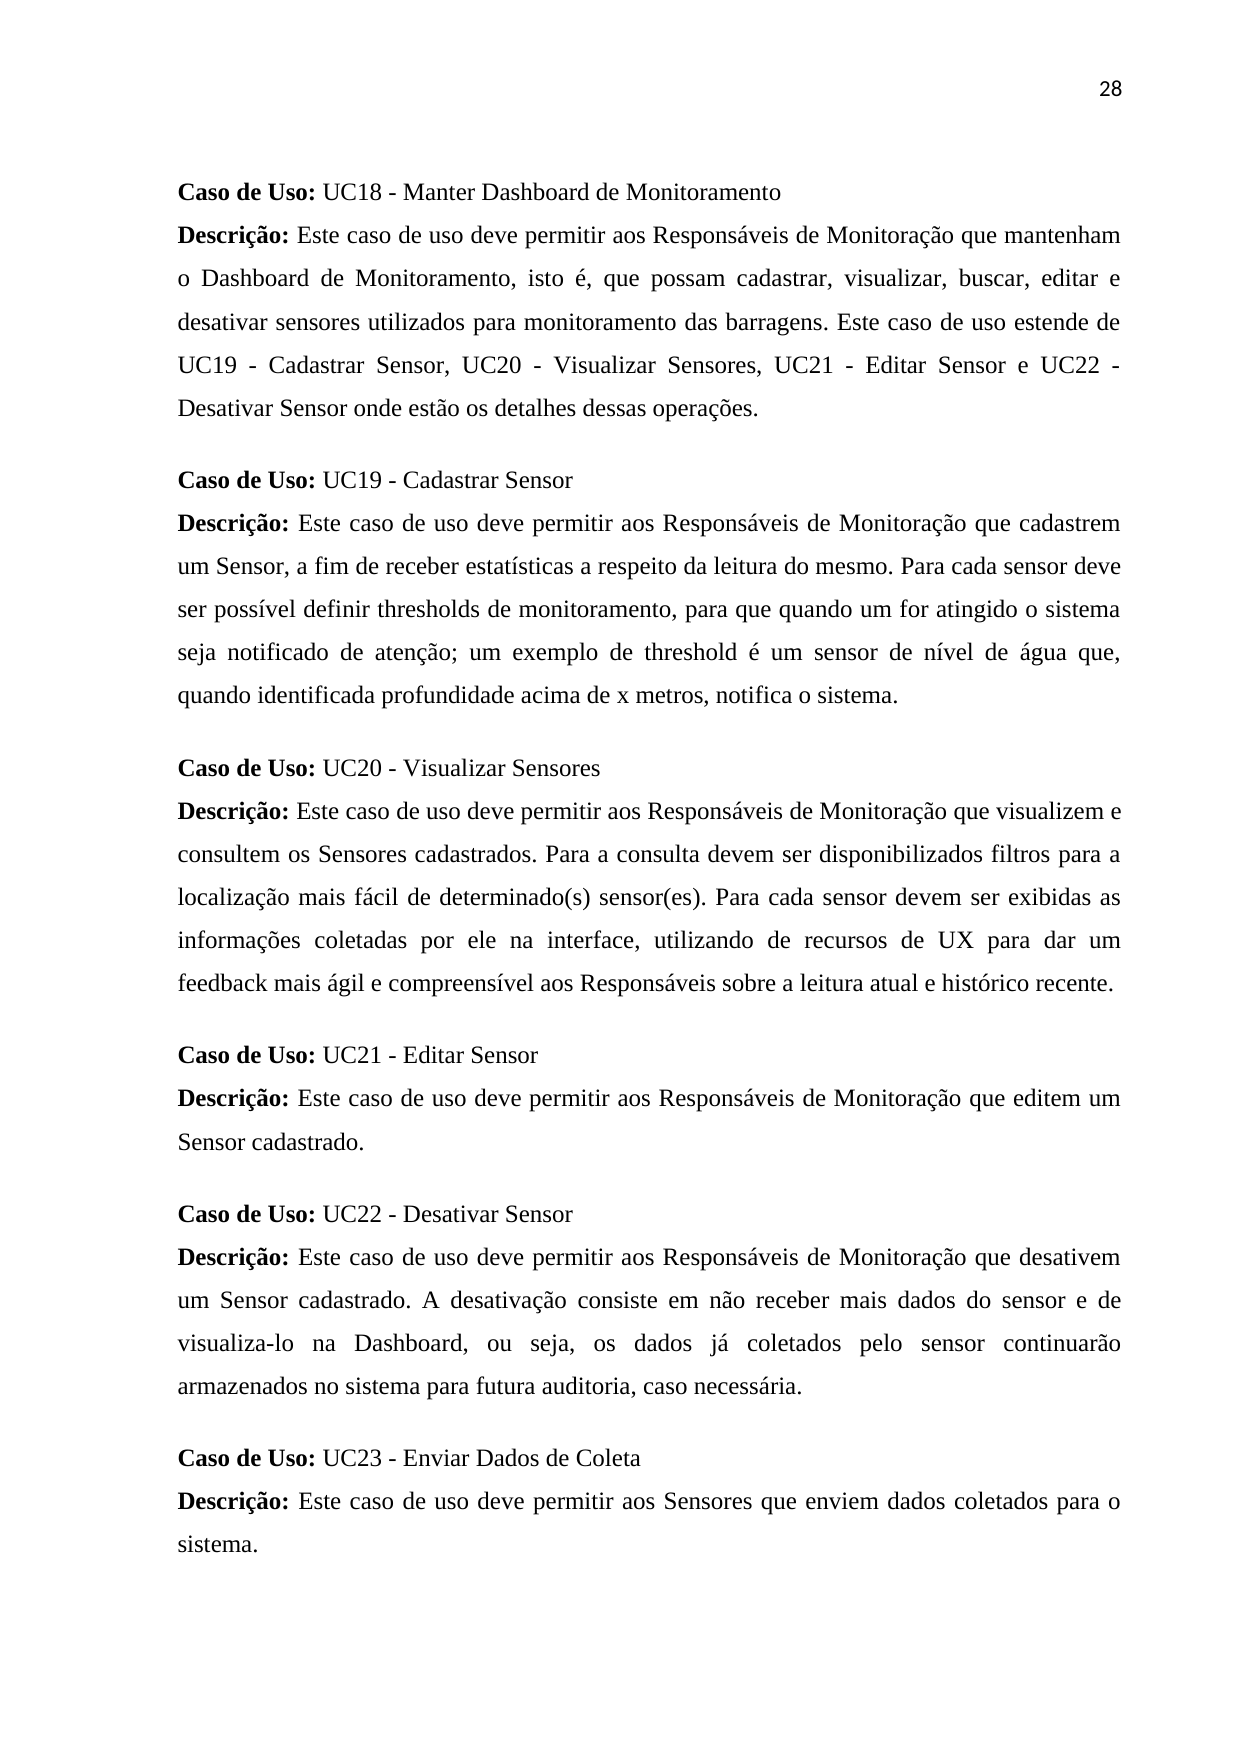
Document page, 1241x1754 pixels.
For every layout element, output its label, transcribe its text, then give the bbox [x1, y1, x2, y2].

text Descrição: Este caso de uso deve permitir aos Responsáveis de Monitoração que editem um Sensor cadastrado. [177, 1083, 1122, 1155]
text Caso de Uso: UC23 - Enviar Dados de Coleta [177, 1443, 1122, 1472]
text Caso de Uso: UC18 - Manter Dashboard de Monitoramento [177, 177, 1122, 206]
text Descrição: Este caso de uso deve permitir aos Responsáveis de Monitoração que desativem um Sensor cadastrado. A desativação consiste em não receber mais dados do sensor e de visualiza-lo na Dashboard, ou seja, os dados já coletados pelo sensor continuarão armazenados no sistema para futura auditoria, caso necessária. [177, 1242, 1122, 1400]
text Caso de Uso: UC22 - Desativar Sensor [177, 1199, 1122, 1227]
text Descrição: Este caso de uso deve permitir aos Responsáveis de Monitoração que mantenham o Dashboard de Monitoramento, isto é, que possam cadastrar, visualizar, buscar, editar e desativar sensores utilizados para monitoramento das barragens. Este caso de uso estende de UC19 - Cadastrar Sensor, UC20 - Visualizar Sensores, UC21 - Editar Sensor e UC22 - Desativar Sensor onde estão os detalhes dessas operações. [177, 220, 1122, 422]
text Caso de Uso: UC20 - Visualizar Sensores [177, 753, 1122, 781]
text Caso de Uso: UC21 - Editar Sensor [177, 1040, 1122, 1069]
text Descrição: Este caso de uso deve permitir aos Responsáveis de Monitoração que visualizem e consultem os Sensores cadastrados. Para a consulta devem ser disponibilizados filtros para a localização mais fácil de determinado(s) sensor(es). Para cada sensor devem ser exibidas as informações coletadas por ele na interface, utilizando de recursos de UX para dar um feedback mais ágil e compreensível aos Responsáveis sobre a leitura atual e histórico recente. [177, 796, 1122, 997]
text Descrição: Este caso de uso deve permitir aos Sensores que enviem dados coletados para o sistema. [177, 1486, 1122, 1558]
text Caso de Uso: UC19 - Cadastrar Sensor [177, 465, 1122, 494]
text Descrição: Este caso de uso deve permitir aos Responsáveis de Monitoração que cadastrem um Sensor, a fim de receber estatísticas a respeito da leitura do mesmo. Para cada sensor deve ser possível definir thresholds de monitoramento, para que quando um for atingido o sistema seja notificado de atenção; um exemplo de threshold é um sensor de nível de água que, quando identificada profundidade acima de x metros, notifica o sistema. [177, 508, 1122, 709]
